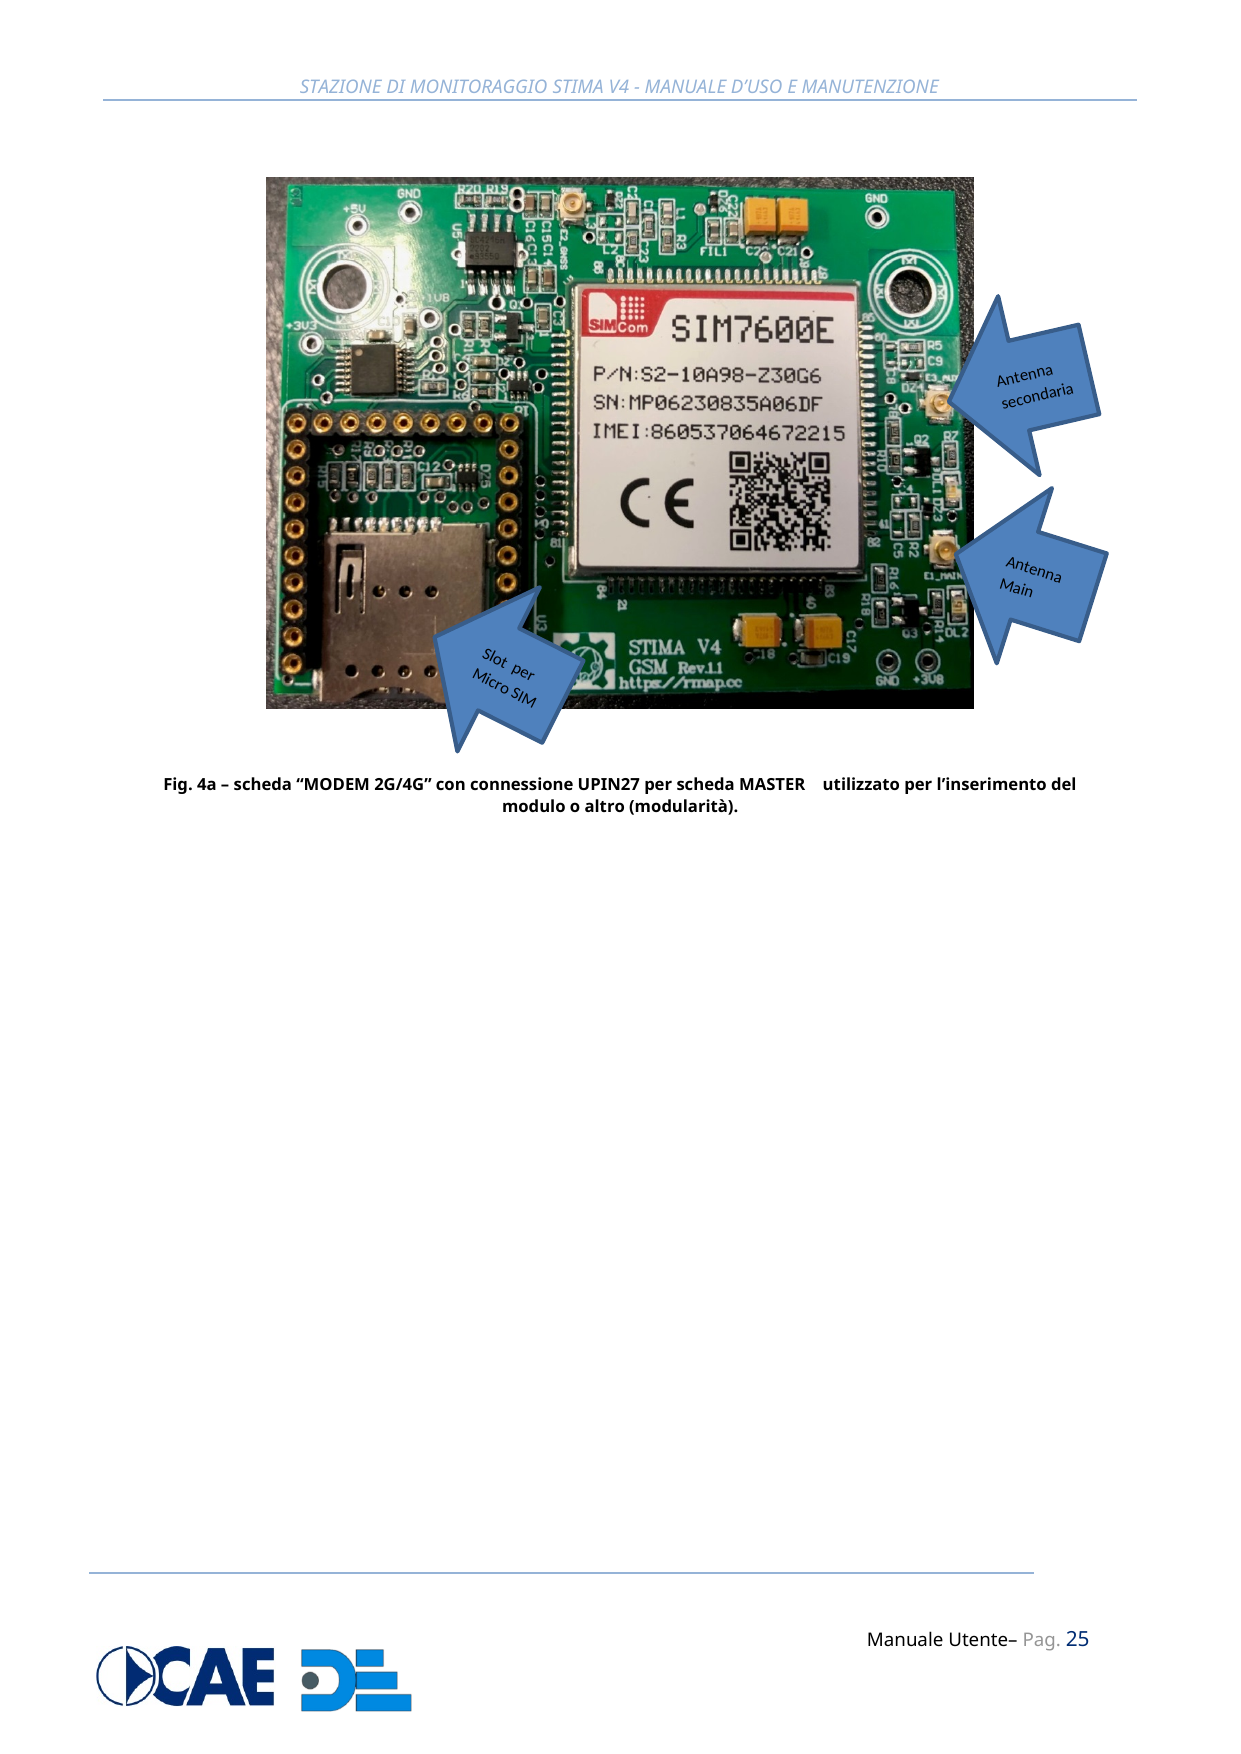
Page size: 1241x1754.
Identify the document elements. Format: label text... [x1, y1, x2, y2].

text Fig. 4a – scheda “MODEM 2G/4G” con connessione UPIN27 per scheda MASTER utilizzato per l’inserimento del modulo o altro (modularità). [148, 772, 1092, 817]
